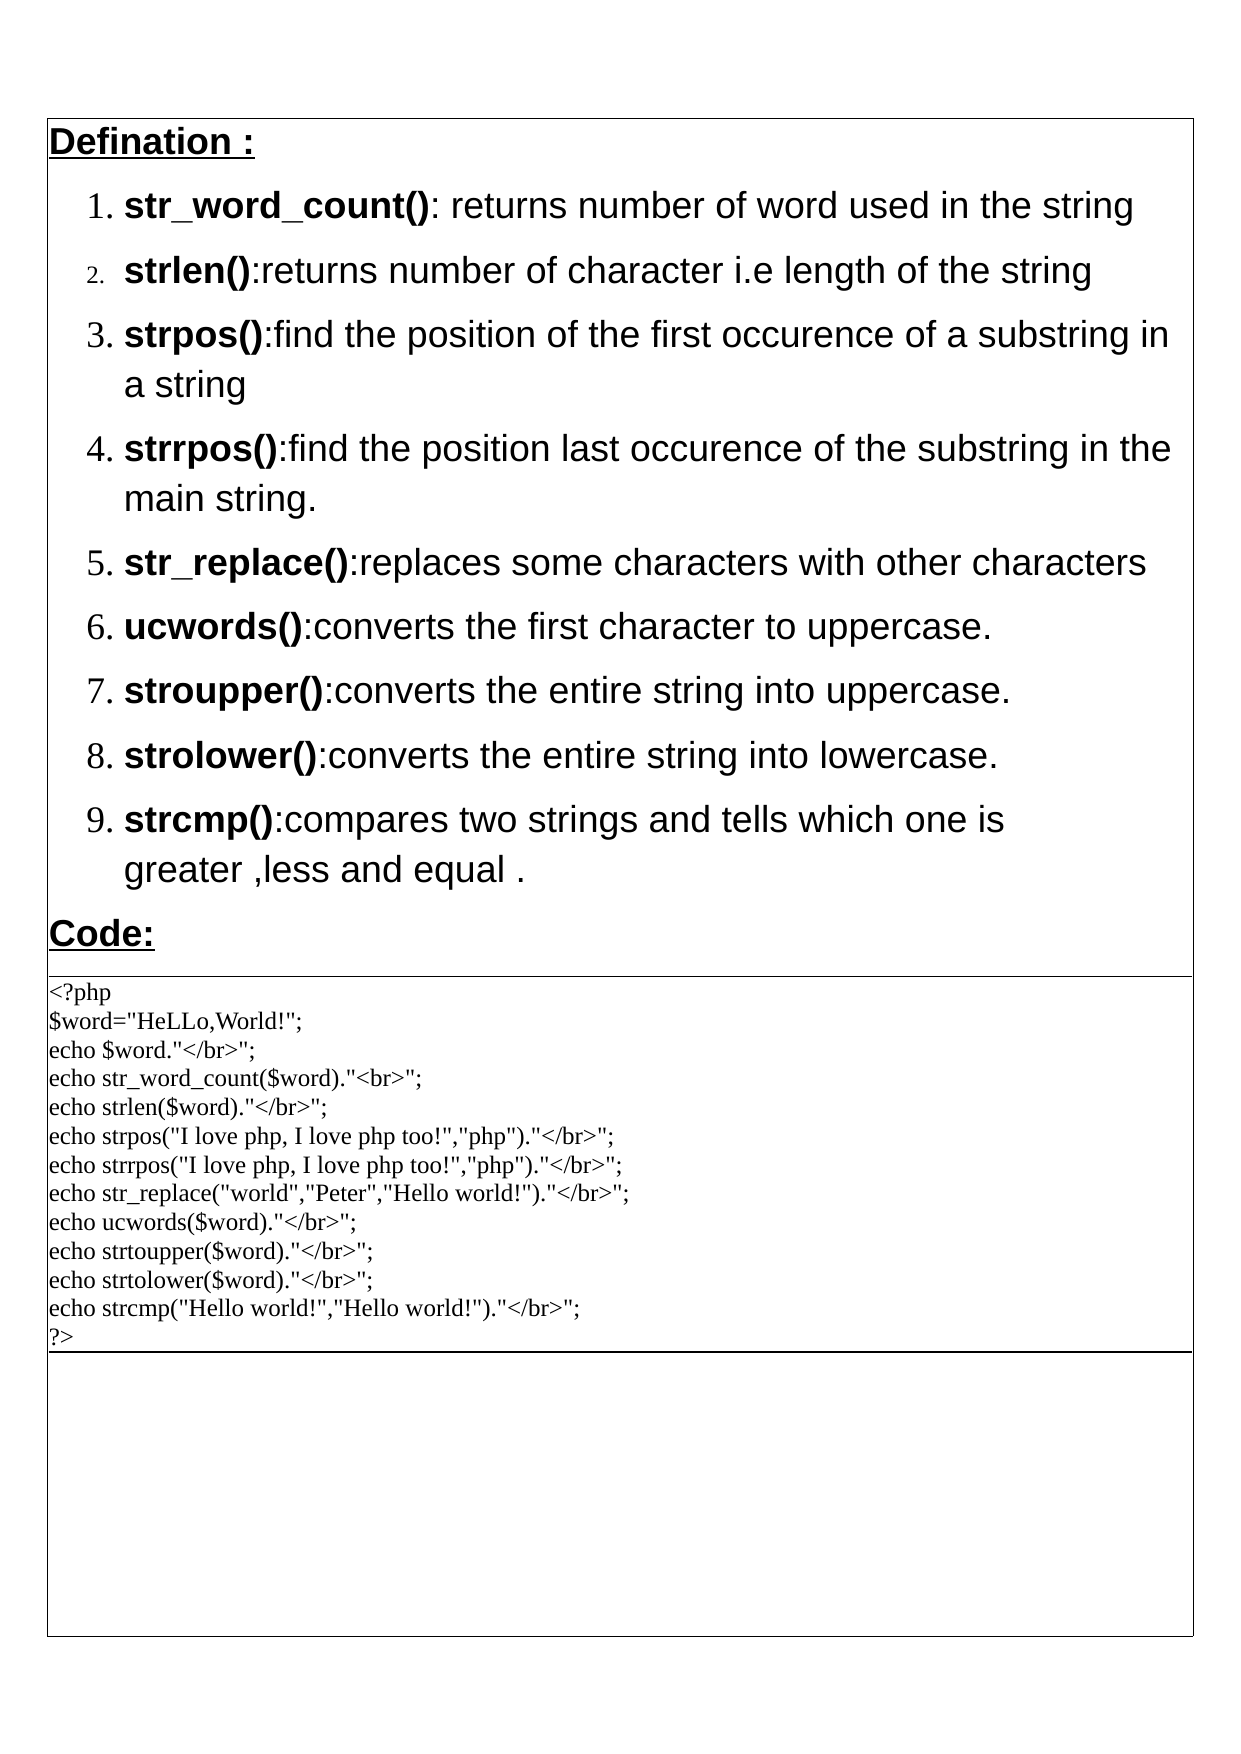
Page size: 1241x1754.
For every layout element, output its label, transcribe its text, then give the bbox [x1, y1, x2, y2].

list strpos():find the position of the first occurence of a substring in a string [86, 312, 1192, 405]
list strolower():converts the entire string into lowercase. [86, 733, 1192, 776]
list ucwords():converts the first character to uppercase. [86, 604, 1192, 648]
text Code: [48, 911, 1192, 954]
list str_word_count(): returns number of word used in the string [86, 183, 1192, 227]
table_header <?php $word="HeLLo,World!"; echo $word."</br>"; echo str_word_count($word)."<br>"; echo strlen($word)."</br>"; echo strpos("I love php, I love php too!","php")."</br>"; echo strrpos("I love php, I love php too!","php")."</br>"; echo str_replace("world","Peter","Hello world!")."</br>"; echo ucwords($word)."</br>"; echo strtoupper($word)."</br>"; echo strtolower($word)."</br>"; echo strcmp("Hello world!","Hello world!")."</br>"; ?> [49, 977, 1192, 1351]
list strcmp():compares two strings and tells which one is greater ,less and equal . [86, 797, 1192, 890]
text Defination : [48, 119, 1192, 162]
list str_replace():replaces some characters with other characters [86, 540, 1192, 583]
list strlen():returns number of character i.e length of the string [86, 248, 1192, 291]
list strrpos():find the position last occurence of the substring in the main string. [86, 426, 1192, 519]
list stroupper():converts the entire string into uppercase. [86, 669, 1192, 712]
